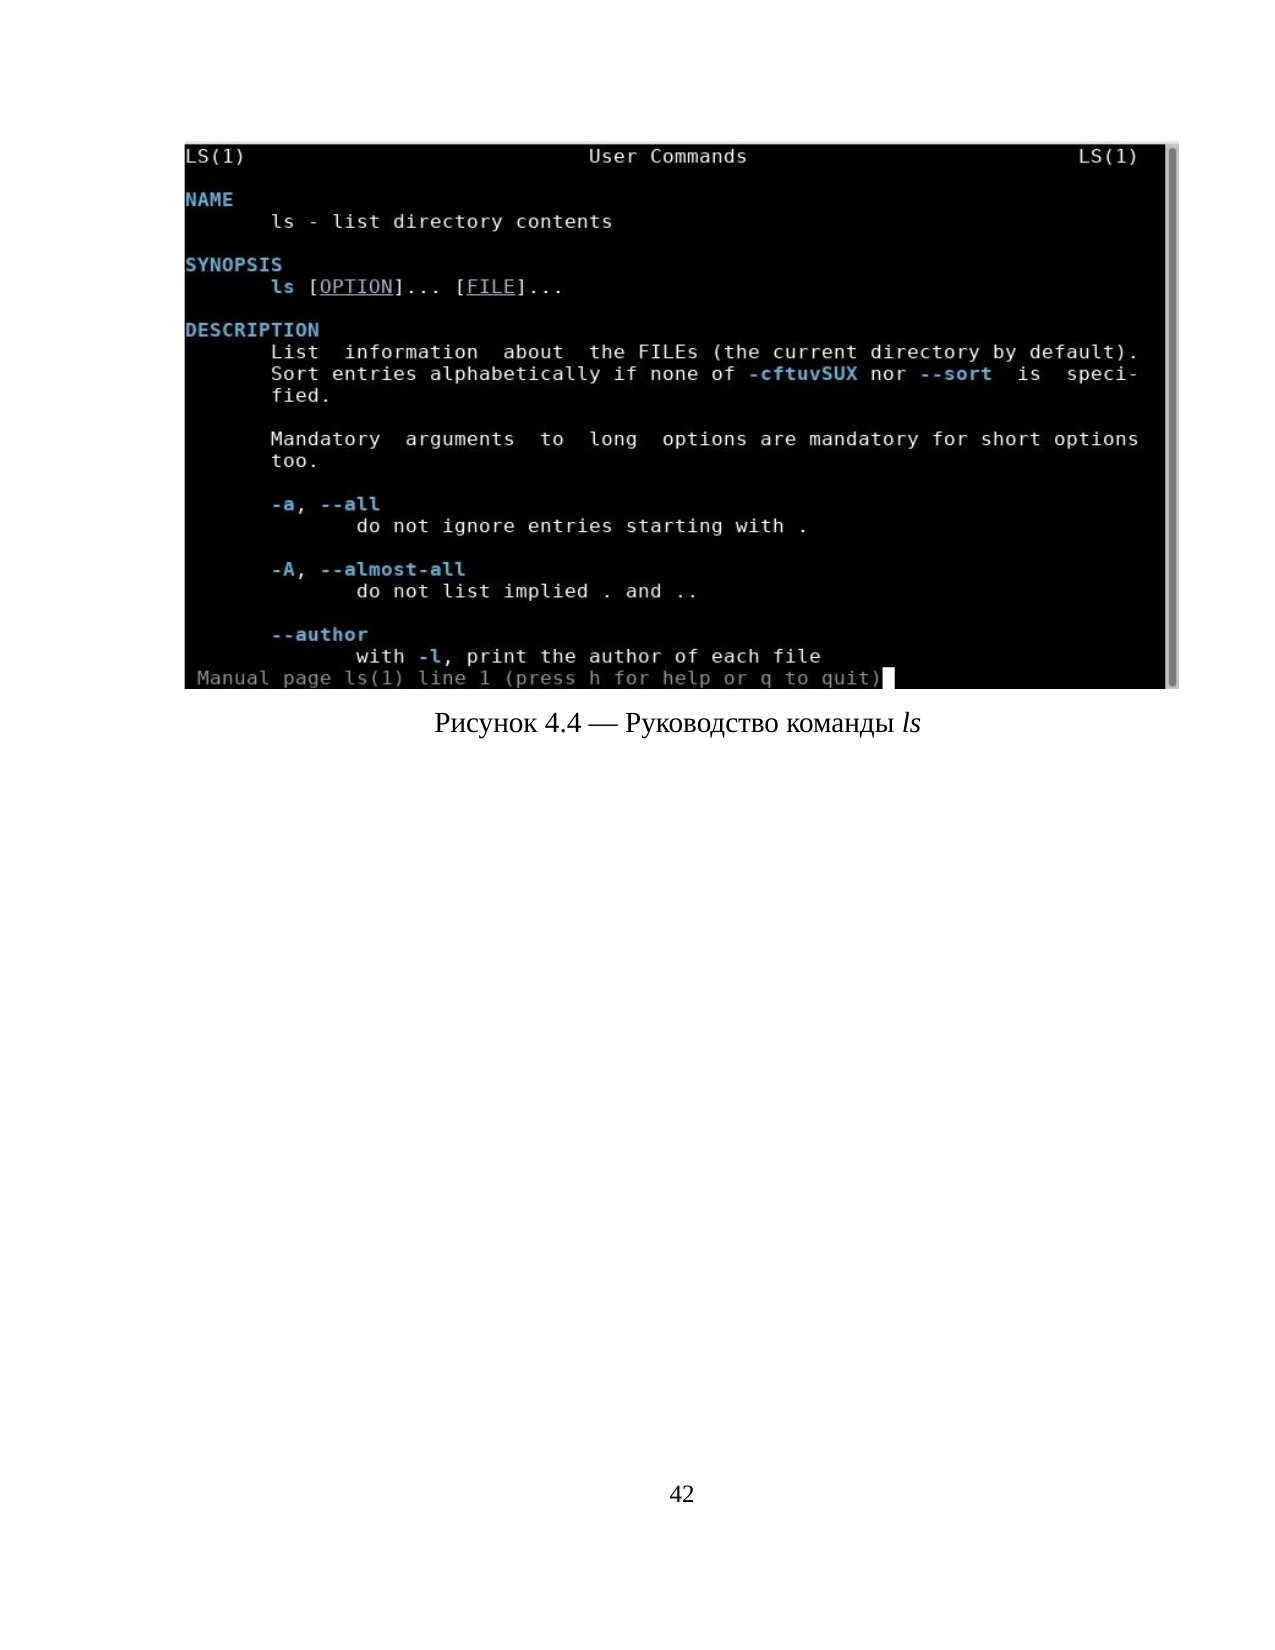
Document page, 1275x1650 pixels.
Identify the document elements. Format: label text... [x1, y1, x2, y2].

text Рисунок 4.4 — Руководство команды ls [177, 142, 1181, 739]
picture [184, 141, 1179, 689]
